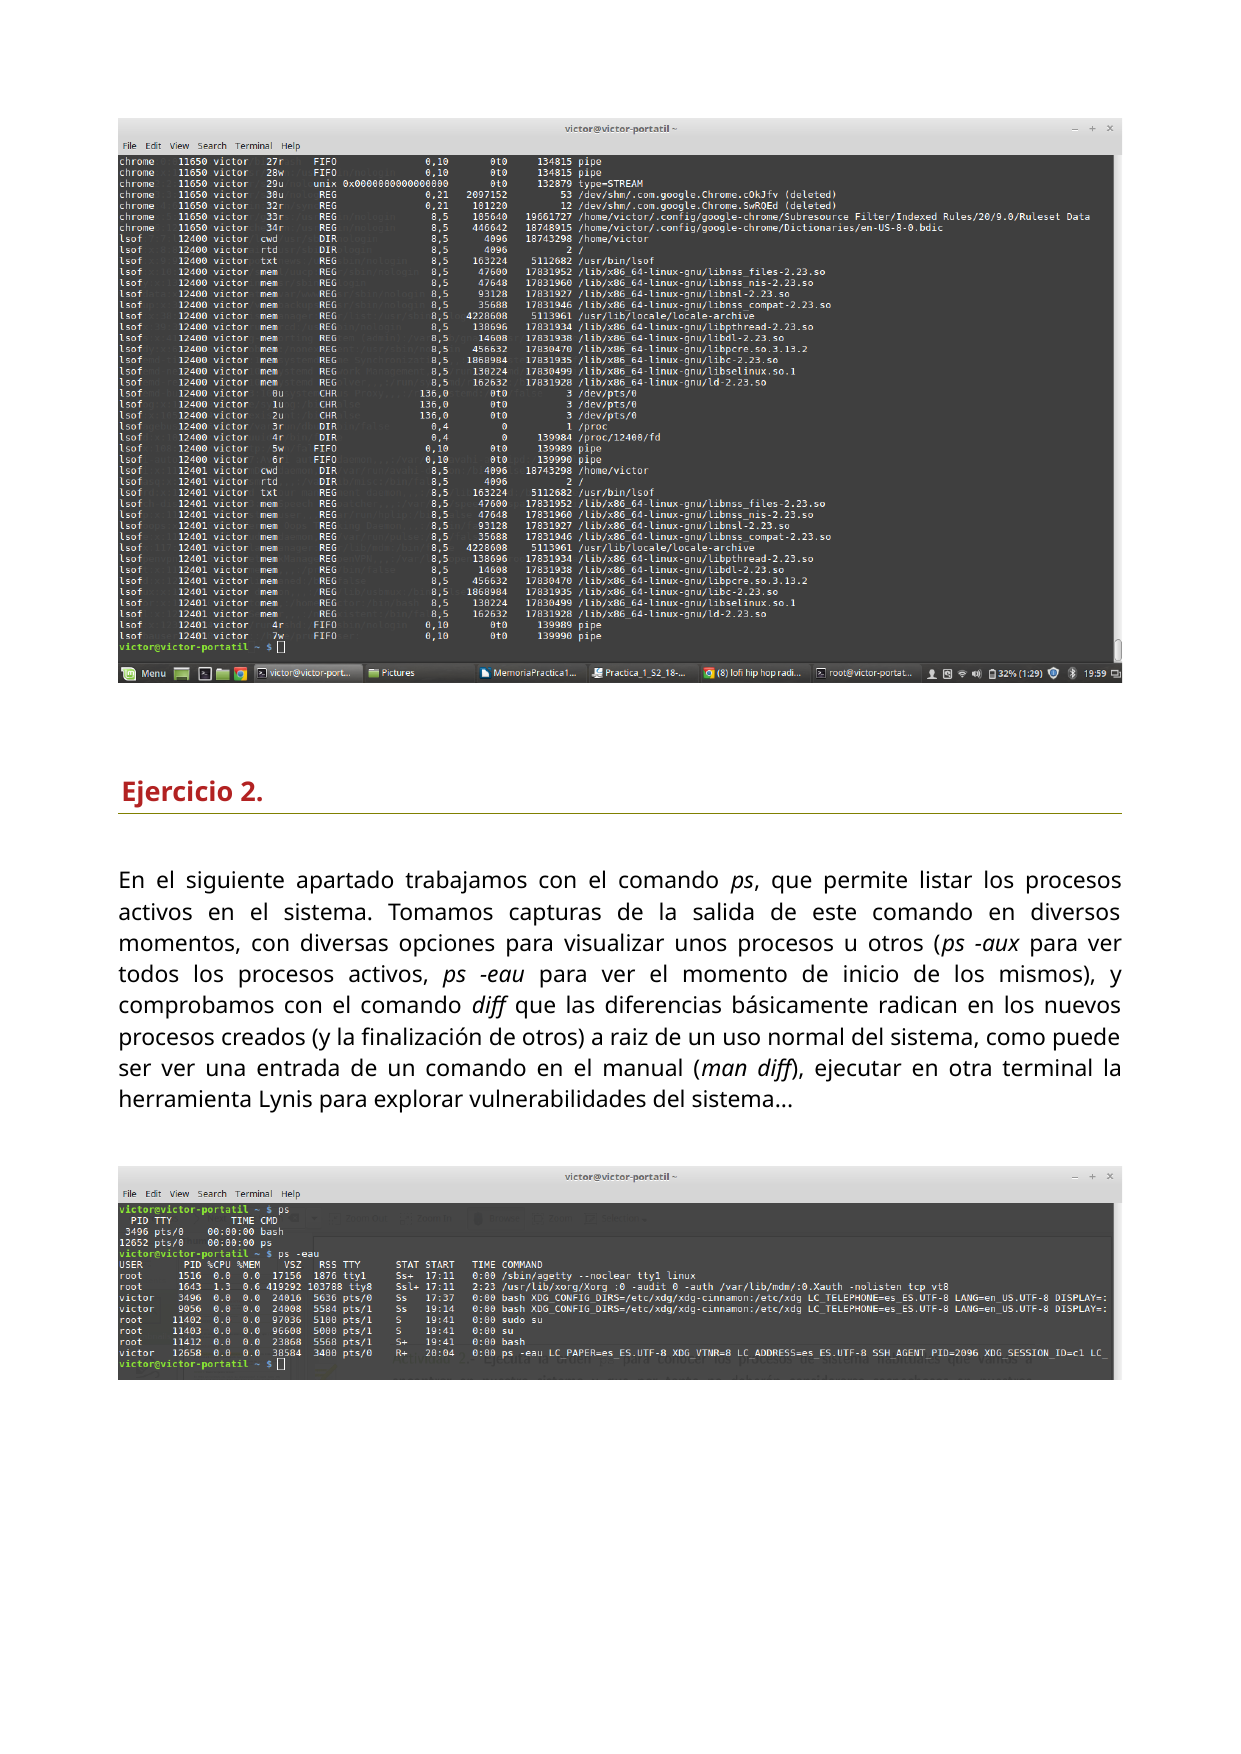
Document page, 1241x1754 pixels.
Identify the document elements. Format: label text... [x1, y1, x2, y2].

text En el siguiente apartado trabajamos con el comando ps, que permite listar los procesos activos en el sistema. Tomamos capturas de la salida de este comando en diversos momentos, con diversas opciones para visualizar unos procesos u otros (ps -aux para ver todos los procesos activos, ps -eau para ver el momento de inicio de los mismos), y comprobamos con el comando diff que las diferencias básicamente radican en los nuevos procesos creados (y la finalización de otros) a raiz de un uso normal del sistema, como puede ser ver una entrada de un comando en el manual (man diff), ejecutar en otra terminal la herramienta Lynis para explorar vulnerabilidades del sistema... [118, 864, 1122, 1114]
text Ejercicio 2. [118, 770, 1122, 813]
picture [118, 1166, 1123, 1380]
picture [118, 118, 1123, 683]
